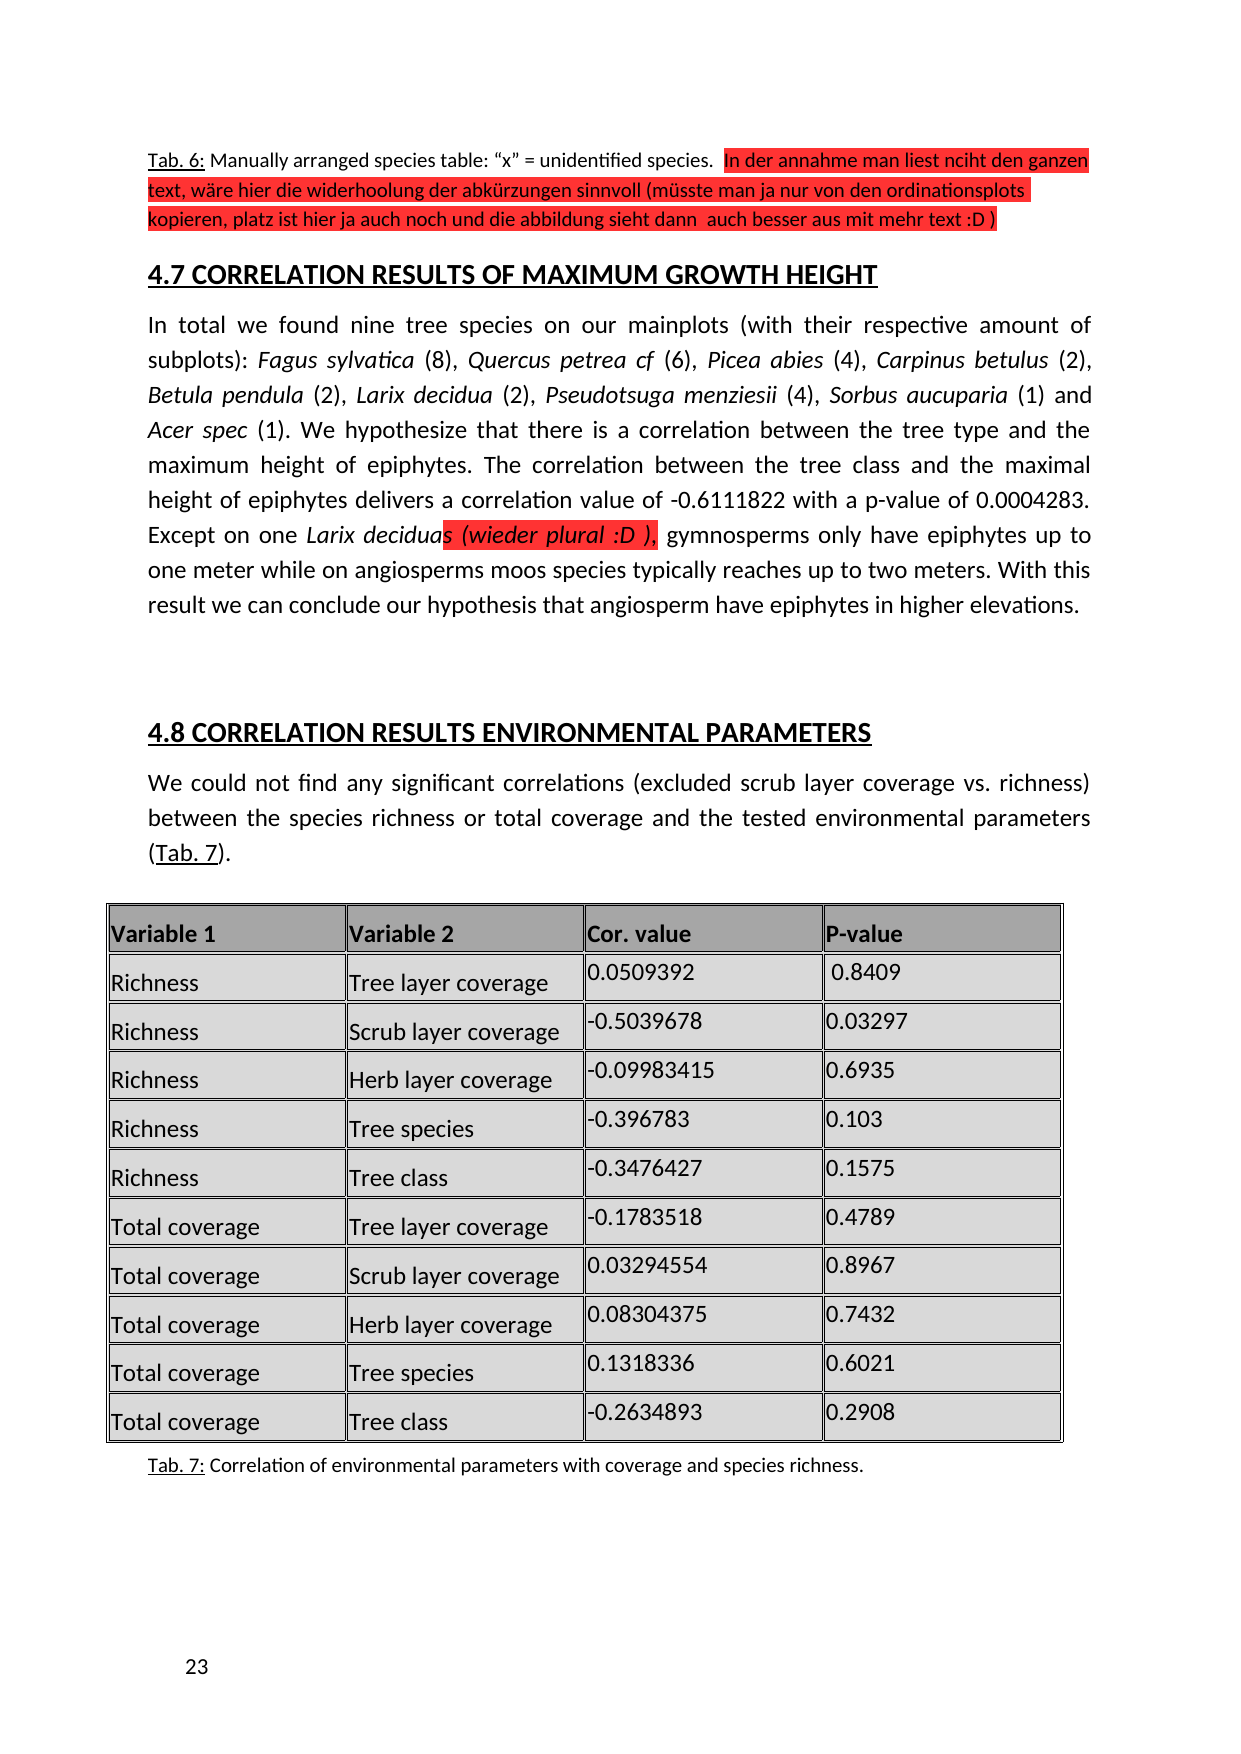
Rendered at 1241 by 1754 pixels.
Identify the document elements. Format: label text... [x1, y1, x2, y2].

table_cell 0.03294554 [586, 1248, 822, 1293]
table_cell -0.3476427 [586, 1150, 822, 1196]
table_cell 0.0509392 [586, 955, 822, 1000]
table_cell 0.8967 [825, 1248, 1060, 1293]
table_cell 0.08304375 [586, 1297, 822, 1342]
text 4.8 correlation results environmental parameters [148, 714, 1092, 749]
table_cell -0.5039678 [586, 1004, 822, 1049]
table_cell 0.2908 [825, 1394, 1060, 1440]
table_cell Tree class [348, 1394, 583, 1440]
table_cell -0.396783 [586, 1101, 822, 1147]
table_header Variable 1 [110, 906, 345, 951]
table_cell Richness [110, 1004, 345, 1049]
table_cell Tree layer coverage [348, 1199, 583, 1244]
table_header P-value [825, 906, 1060, 951]
table_cell 0.03297 [825, 1004, 1060, 1049]
table_cell 0.103 [825, 1101, 1060, 1147]
text Tab. 7: Correlation of environmental parameters with coverage and species richness. [148, 1452, 1092, 1478]
table_cell -0.2634893 [586, 1394, 822, 1440]
table_cell Richness [110, 955, 345, 1000]
table_cell 0.7432 [825, 1297, 1060, 1342]
table_cell 0.4789 [825, 1199, 1060, 1244]
table_cell Scrub layer coverage [348, 1004, 583, 1049]
table_cell Richness [110, 1052, 345, 1098]
table_cell Herb layer coverage [348, 1052, 583, 1098]
table_cell Herb layer coverage [348, 1297, 583, 1342]
table_cell Tree species [348, 1101, 583, 1147]
table_cell Tree class [348, 1150, 583, 1196]
table_cell Tree species [348, 1345, 583, 1391]
table_cell 0.6021 [825, 1345, 1060, 1391]
table_cell 0.1575 [825, 1150, 1060, 1196]
table_cell Total coverage [110, 1345, 345, 1391]
table_cell Total coverage [110, 1297, 345, 1342]
text Tab. 6: Manually arranged species table: “x” = unidentified species. In der annahme man liest nciht den ganzen text, wäre hier die widerhoolung der abkürzungen sinnvoll (müsste man ja nur von den ordinationsplots kopieren, platz ist hier ja auch noch und die abbildung sieht dann auch besser aus mit mehr text :D ) [148, 148, 1092, 231]
table_cell 0.6935 [825, 1052, 1060, 1098]
text In total we found nine tree species on our mainplots (with their respective amount of subplots): Fagus sylvatica (8), Quercus petrea cf (6), Picea abies (4), Carpinus betulus (2), Betula pendula (2), Larix decidua (2), Pseudotsuga menziesii (4), Sorbus aucuparia (1) and Acer spec (1). We hypothesize that there is a correlation between the tree type and the maximum height of epiphytes. The correlation between the tree class and the maximal height of epiphytes delivers a correlation value of -0.6111822 with a p-value of 0.0004283. Except on one Larix deciduas (wieder plural :D ), gymnosperms only have epiphytes up to one meter while on angiosperms moos species typically reaches up to two meters. With this result we can conclude our hypothesis that angiosperm have epiphytes in higher elevations. [148, 309, 1092, 620]
table_header Variable 2 [348, 906, 583, 951]
table_cell -0.09983415 [586, 1052, 822, 1098]
table_cell Richness [110, 1150, 345, 1196]
table_cell Tree layer coverage [348, 955, 583, 1000]
table_cell 0.1318336 [586, 1345, 822, 1391]
table_cell Scrub layer coverage [348, 1248, 583, 1293]
table_cell Total coverage [110, 1248, 345, 1293]
table_cell Richness [110, 1101, 345, 1147]
text We could not find any significant correlations (excluded scrub layer coverage vs. richness) between the species richness or total coverage and the tested environmental parameters (Tab. 7). [148, 767, 1092, 868]
table_cell 0.8409 [825, 955, 1060, 1000]
table_cell Total coverage [110, 1199, 345, 1244]
table_cell Total coverage [110, 1394, 345, 1440]
table_cell -0.1783518 [586, 1199, 822, 1244]
table_header Cor. value [586, 906, 822, 951]
text 4.7 correlation results of maximum growth height [148, 256, 1092, 292]
